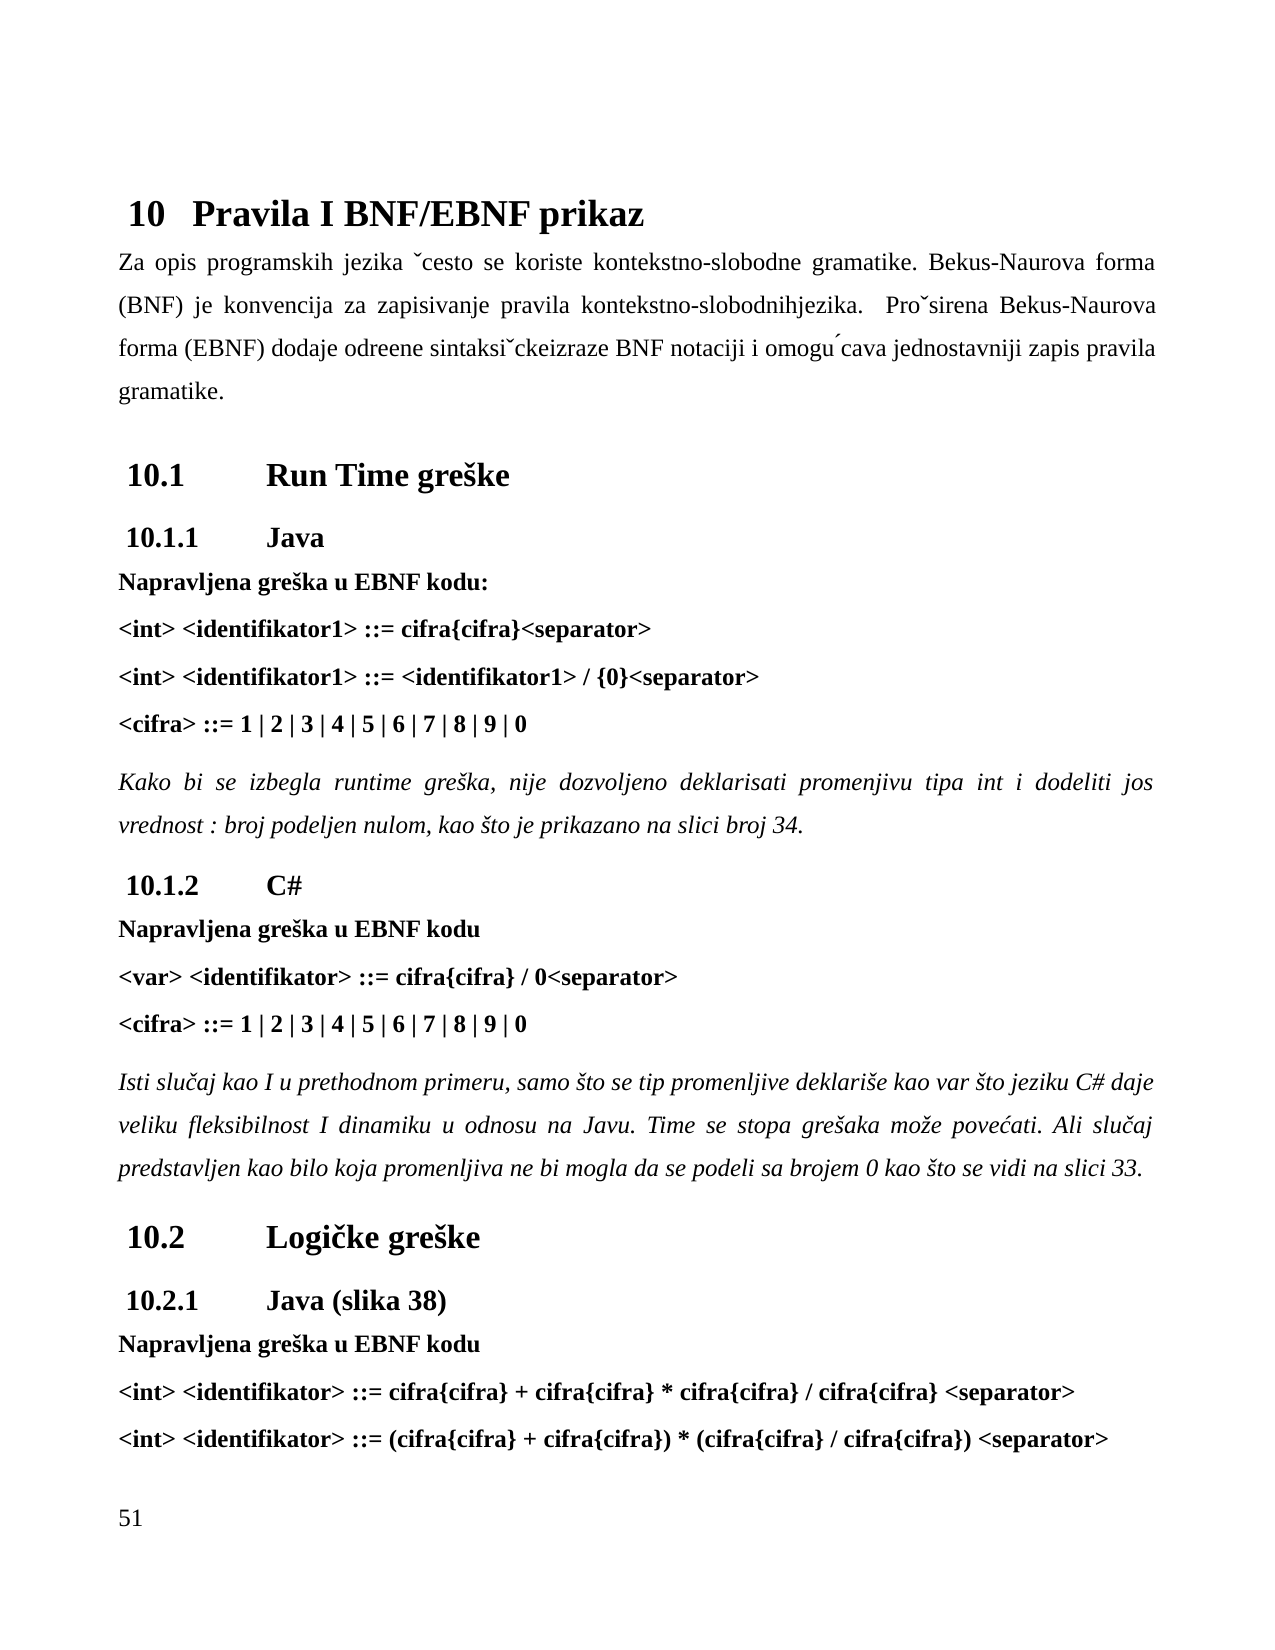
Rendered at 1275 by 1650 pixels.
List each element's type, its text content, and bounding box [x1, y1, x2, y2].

text <int> <identifikator1> ::= <identifikator1> / {0}<separator> [118, 662, 1157, 691]
text <cifra> ::= 1 | 2 | 3 | 4 | 5 | 6 | 7 | 8 | 9 | 0 [118, 1009, 1157, 1038]
text Za opis programskih jezika ˇcesto se koriste kontekstno-slobodne gramatike. Bekus-Naurova forma (BNF) je konvencija za zapisivanje pravila kontekstno-slobodnihjezika. Proˇsirena Bekus-Naurova forma (EBNF) dodaje odreene sintaksiˇckeizraze BNF notaciji i omogu ́cava jednostavniji zapis pravila gramatike. [118, 247, 1157, 405]
subtitle C# [118, 868, 1157, 902]
subtitle Run Time greške [118, 455, 1157, 493]
text <int> <identifikator> ::= (cifra{cifra} + cifra{cifra}) * (cifra{cifra} / cifra{cifra}) <separator> [118, 1424, 1157, 1453]
text <cifra> ::= 1 | 2 | 3 | 4 | 5 | 6 | 7 | 8 | 9 | 0 [118, 709, 1157, 738]
text Napravljena greška u EBNF kodu: [118, 567, 1157, 596]
text Kako bi se izbegla runtime greška, nije dozvoljeno deklarisati promenjivu tipa int i dodeliti jos vrednost : broj podeljen nulom, kao što je prikazano na slici broj 34. [118, 767, 1157, 839]
text <var> <identifikator> ::= cifra{cifra} / 0<separator> [118, 962, 1157, 991]
subtitle Java [118, 521, 1157, 554]
text <int> <identifikator> ::= cifra{cifra} + cifra{cifra} * cifra{cifra} / cifra{cifra} <separator> [118, 1377, 1157, 1405]
subtitle Pravila I BNF/EBNF prikaz [118, 191, 1157, 234]
text <int> <identifikator1> ::= cifra{cifra}<separator> [118, 614, 1157, 643]
text Napravljena greška u EBNF kodu [118, 1329, 1157, 1358]
text Isti slučaj kao I u prethodnom primeru, samo što se tip promenljive deklariše kao var što jeziku C# daje veliku fleksibilnost I dinamiku u odnosu na Javu. Time se stopa grešaka može povećati. Ali slučaj predstavljen kao bilo koja promenljiva ne bi mogla da se podeli sa brojem 0 kao što se vidi na slici 33. [118, 1067, 1157, 1182]
subtitle Java (slika 38) [118, 1283, 1157, 1317]
subtitle Logičke greške [118, 1217, 1157, 1256]
text Napravljena greška u EBNF kodu [118, 914, 1157, 943]
